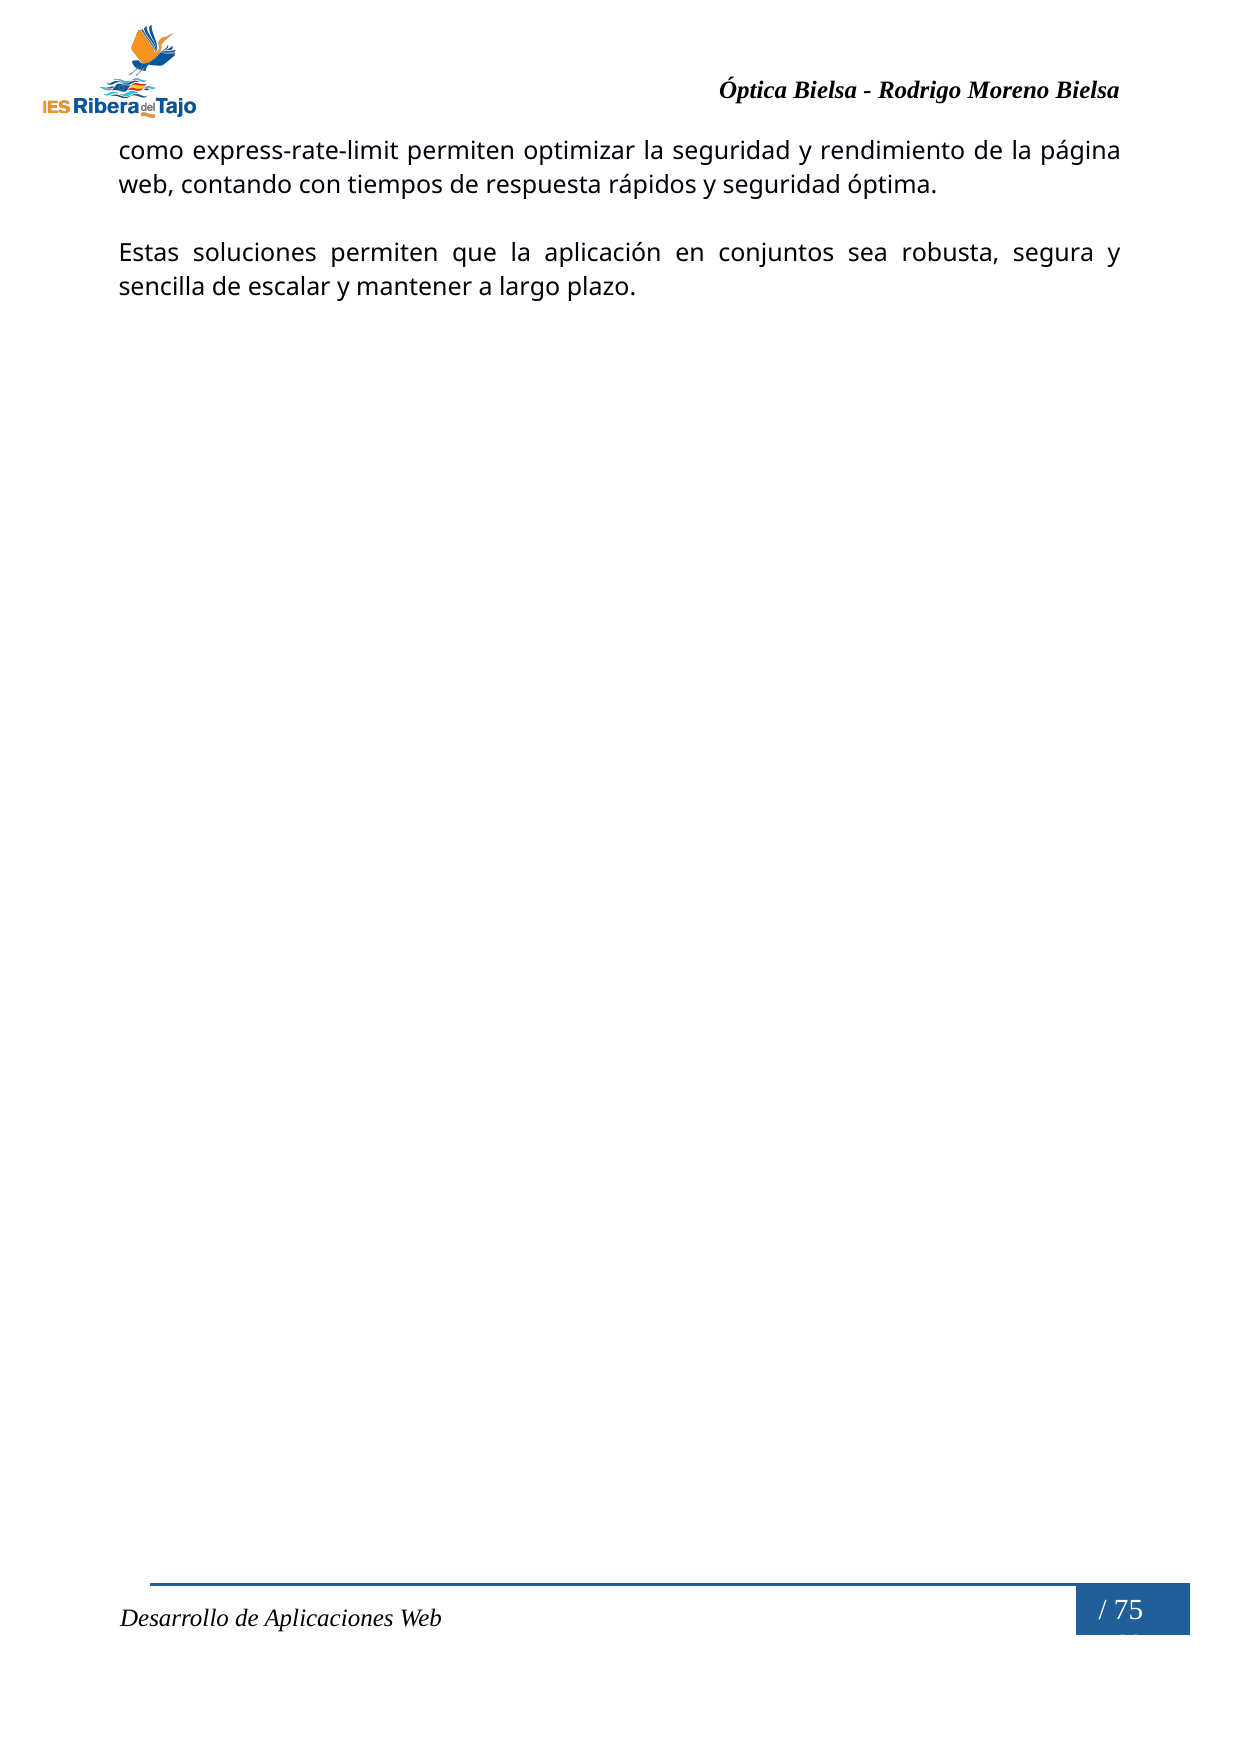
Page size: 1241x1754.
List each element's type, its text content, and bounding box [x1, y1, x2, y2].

text Estas soluciones permiten que la aplicación en conjuntos sea robusta, segura y sencilla de escalar y mantener a largo plazo. [118, 235, 1122, 303]
text como express-rate-limit permiten optimizar la seguridad y rendimiento de la página web, contando con tiempos de respuesta rápidos y seguridad óptima. [118, 132, 1122, 201]
